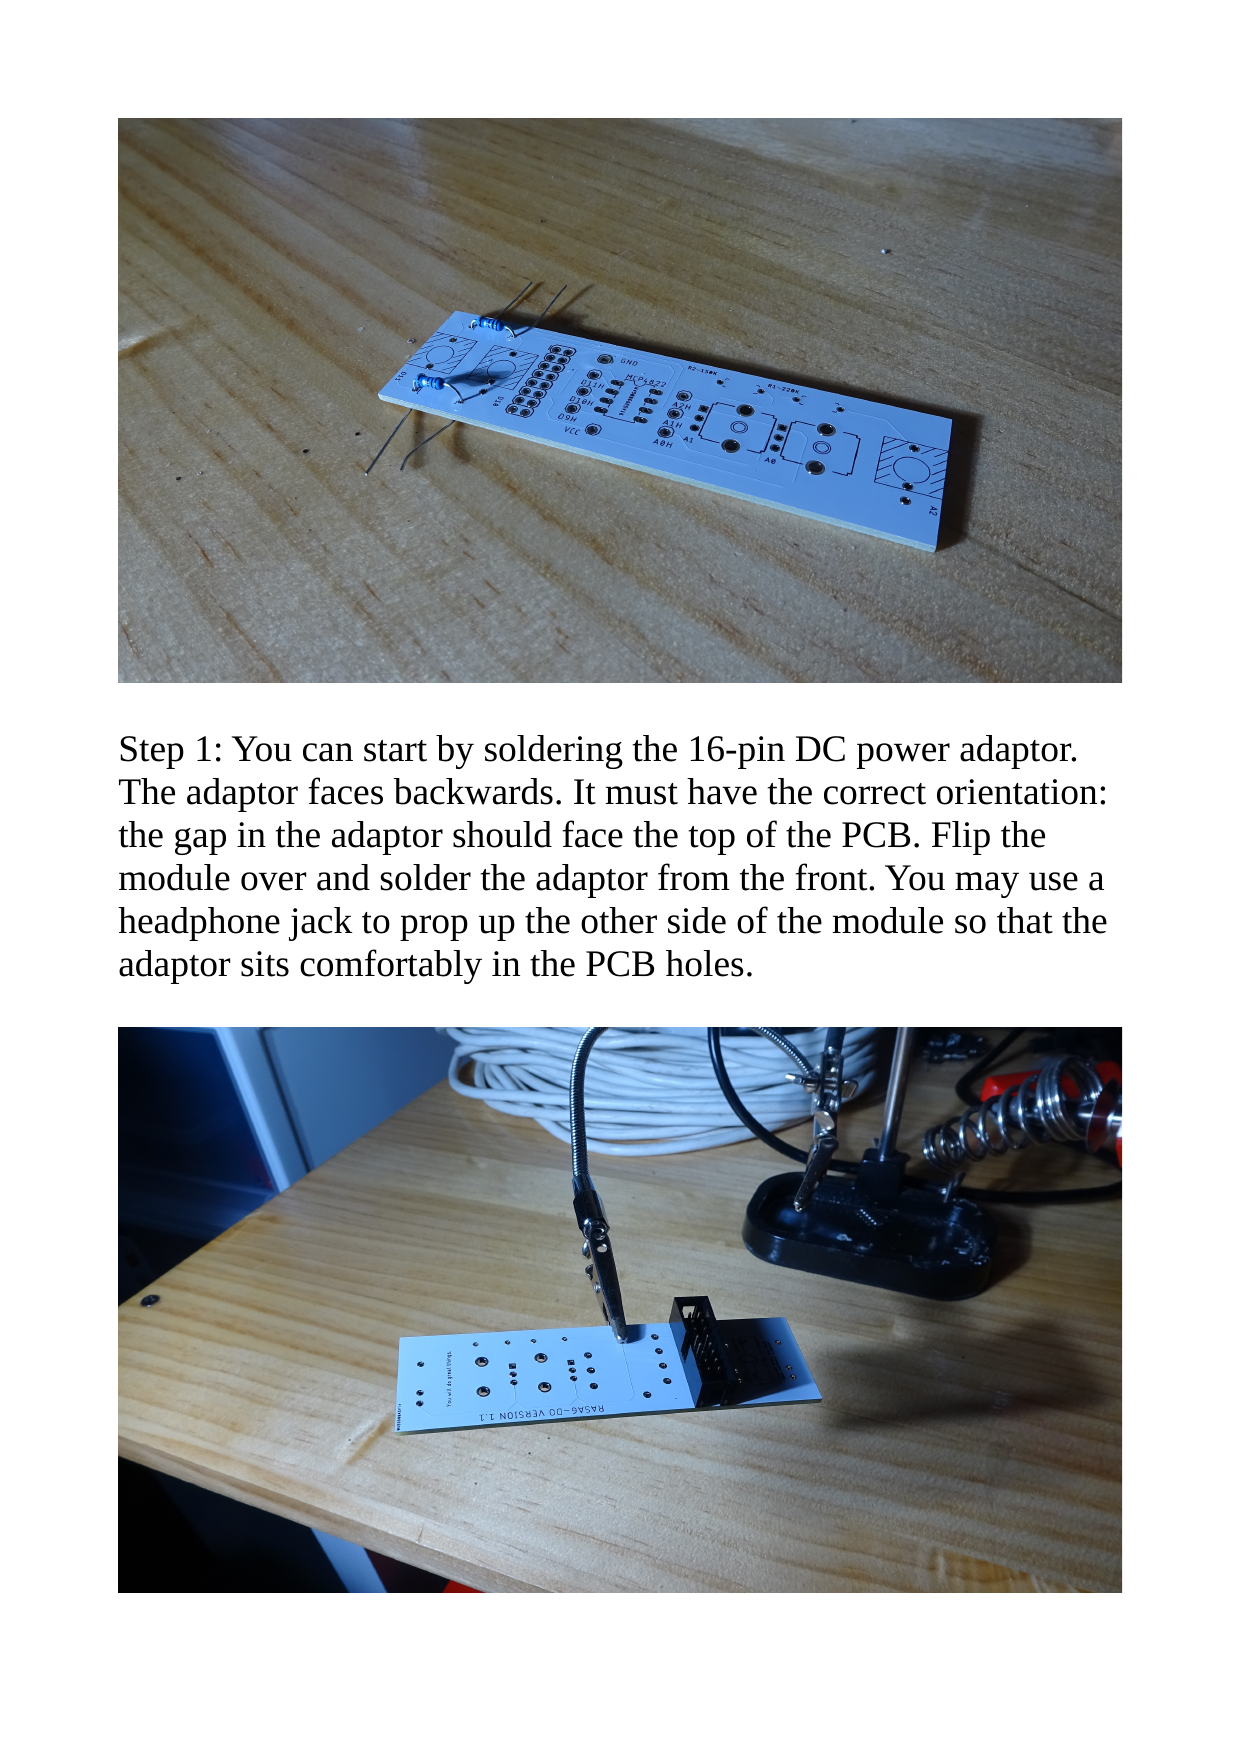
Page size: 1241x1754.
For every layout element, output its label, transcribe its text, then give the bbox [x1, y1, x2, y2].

text Step 1: You can start by soldering the 16-pin DC power adaptor. The adaptor faces backwards. It must have the correct orientation: the gap in the adaptor should face the top of the PCB. Flip the module over and solder the adaptor from the front. You may use a headphone jack to prop up the other side of the module so that the adaptor sits comfortably in the PCB holes. [118, 726, 1122, 985]
picture [118, 118, 1123, 683]
picture [118, 1027, 1123, 1593]
